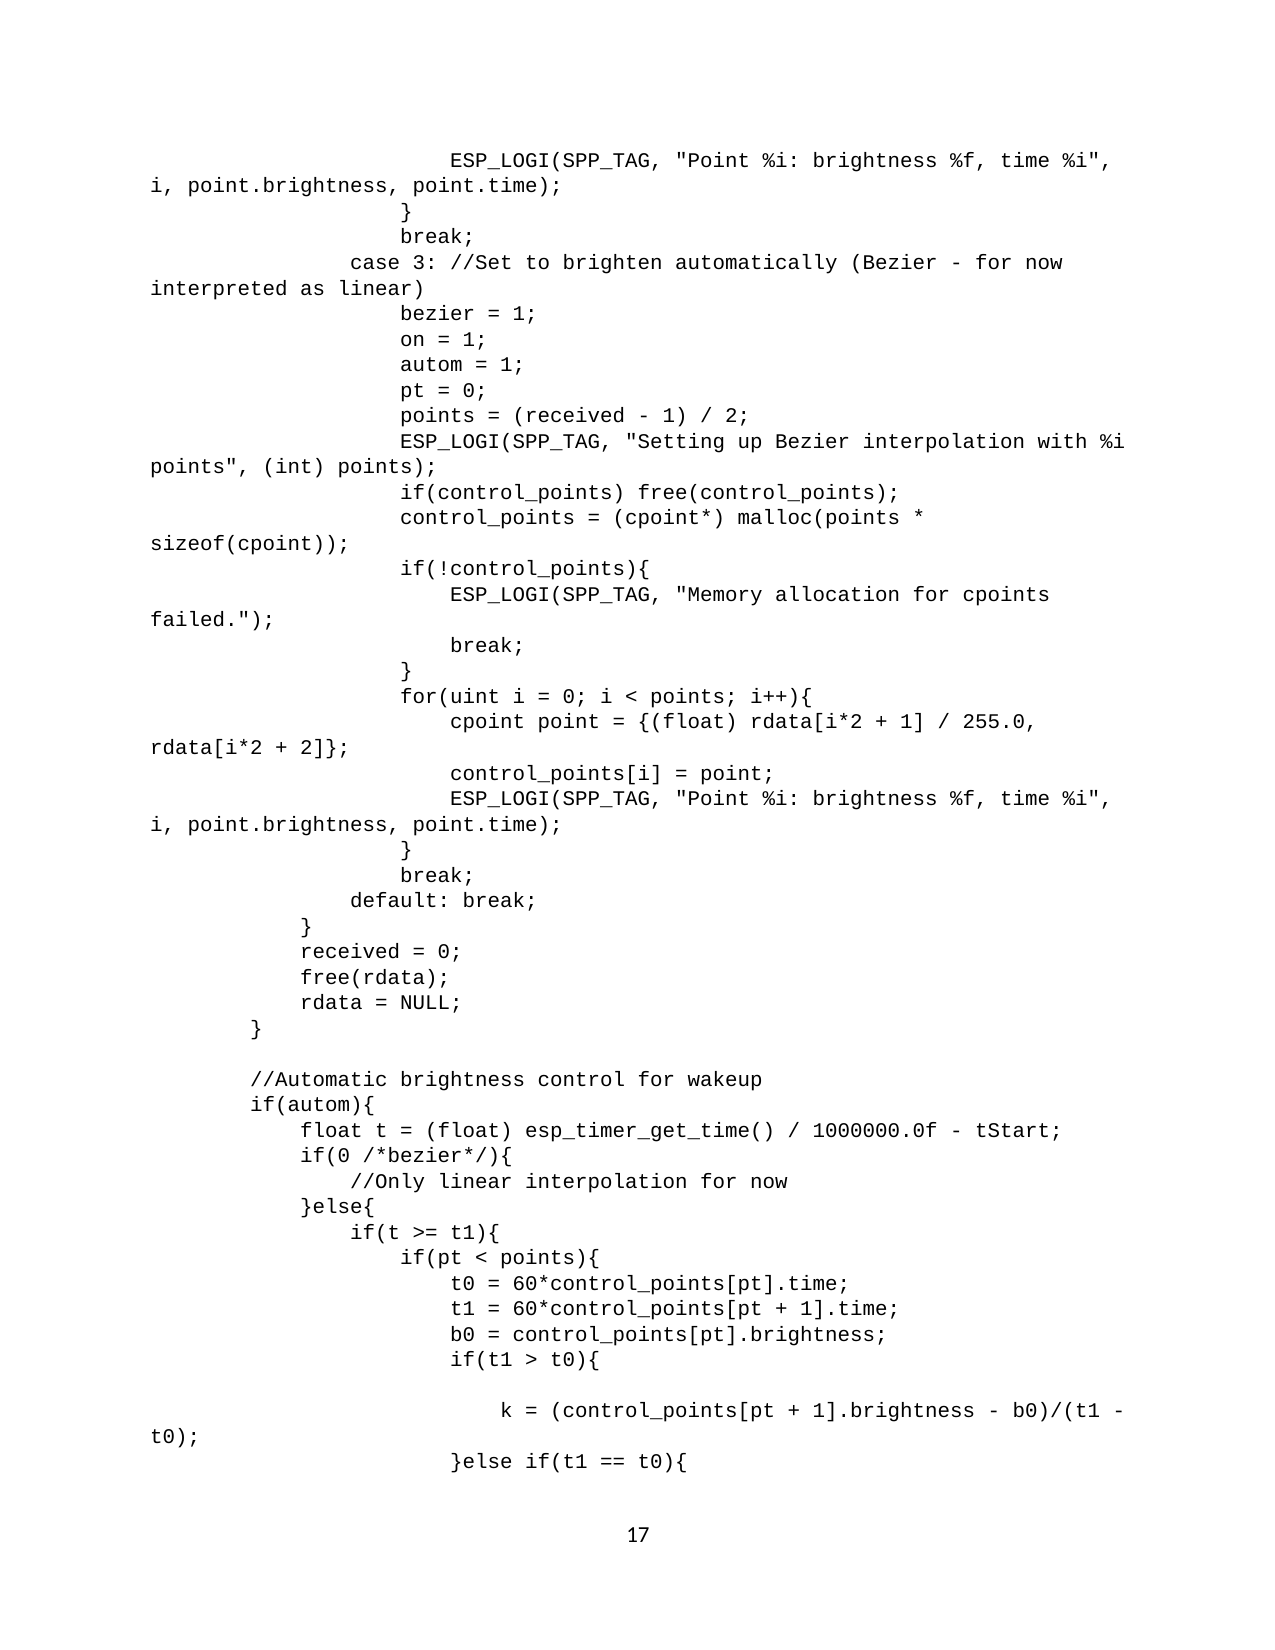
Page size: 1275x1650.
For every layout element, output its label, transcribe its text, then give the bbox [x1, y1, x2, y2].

text if(pt < points){ [150, 1247, 1125, 1271]
text points = (received - 1) / 2; [150, 405, 1125, 429]
text break; [150, 864, 1125, 888]
text if(!control_points){ [150, 558, 1125, 582]
text received = 0; [150, 941, 1125, 965]
text ESP_LOGI(SPP_TAG, "Point %i: brightness %f, time %i", i, point.brightness, point.time); [150, 788, 1125, 837]
text control_points = (cpoint*) malloc(points * sizeof(cpoint)); [150, 507, 1125, 556]
text free(rdata); [150, 967, 1125, 990]
text case 3: //Set to brighten automatically (Bezier - for now interpreted as linear) [150, 252, 1125, 301]
text ESP_LOGI(SPP_TAG, "Memory allocation for cpoints failed."); [150, 584, 1125, 633]
text ESP_LOGI(SPP_TAG, "Setting up Bezier interpolation with %i points", (int) points); [150, 431, 1125, 480]
text b0 = control_points[pt].brightness; [150, 1324, 1125, 1348]
text if(0 /*bezier*/){ [150, 1145, 1125, 1169]
text }else{ [150, 1196, 1125, 1220]
text } [150, 1018, 1125, 1041]
text k = (control_points[pt + 1].brightness - b0)/(t1 - t0); [150, 1401, 1125, 1450]
text } [150, 839, 1125, 863]
text if(t >= t1){ [150, 1222, 1125, 1246]
text for(uint i = 0; i < points; i++){ [150, 686, 1125, 709]
text break; [150, 227, 1125, 250]
text } [150, 916, 1125, 939]
text ESP_LOGI(SPP_TAG, "Point %i: brightness %f, time %i", i, point.brightness, point.time); [150, 150, 1125, 199]
text if(autom){ [150, 1094, 1125, 1118]
text //Only linear interpolation for now [150, 1171, 1125, 1194]
text }else if(t1 == t0){ [150, 1452, 1125, 1475]
text //Automatic brightness control for wakeup [150, 1069, 1125, 1092]
text t1 = 60*control_points[pt + 1].time; [150, 1298, 1125, 1322]
text autom = 1; [150, 354, 1125, 378]
text } [150, 660, 1125, 684]
text t0 = 60*control_points[pt].time; [150, 1273, 1125, 1297]
text on = 1; [150, 329, 1125, 352]
text rdata = NULL; [150, 992, 1125, 1016]
text break; [150, 635, 1125, 658]
text float t = (float) esp_timer_get_time() / 1000000.0f - tStart; [150, 1120, 1125, 1143]
text } [150, 201, 1125, 225]
text if(t1 > t0){ [150, 1349, 1125, 1373]
text default: break; [150, 890, 1125, 914]
text if(control_points) free(control_points); [150, 482, 1125, 505]
text cpoint point = {(float) rdata[i*2 + 1] / 255.0, rdata[i*2 + 2]}; [150, 711, 1125, 761]
text control_points[i] = point; [150, 762, 1125, 786]
text bezier = 1; [150, 303, 1125, 327]
text pt = 0; [150, 380, 1125, 403]
